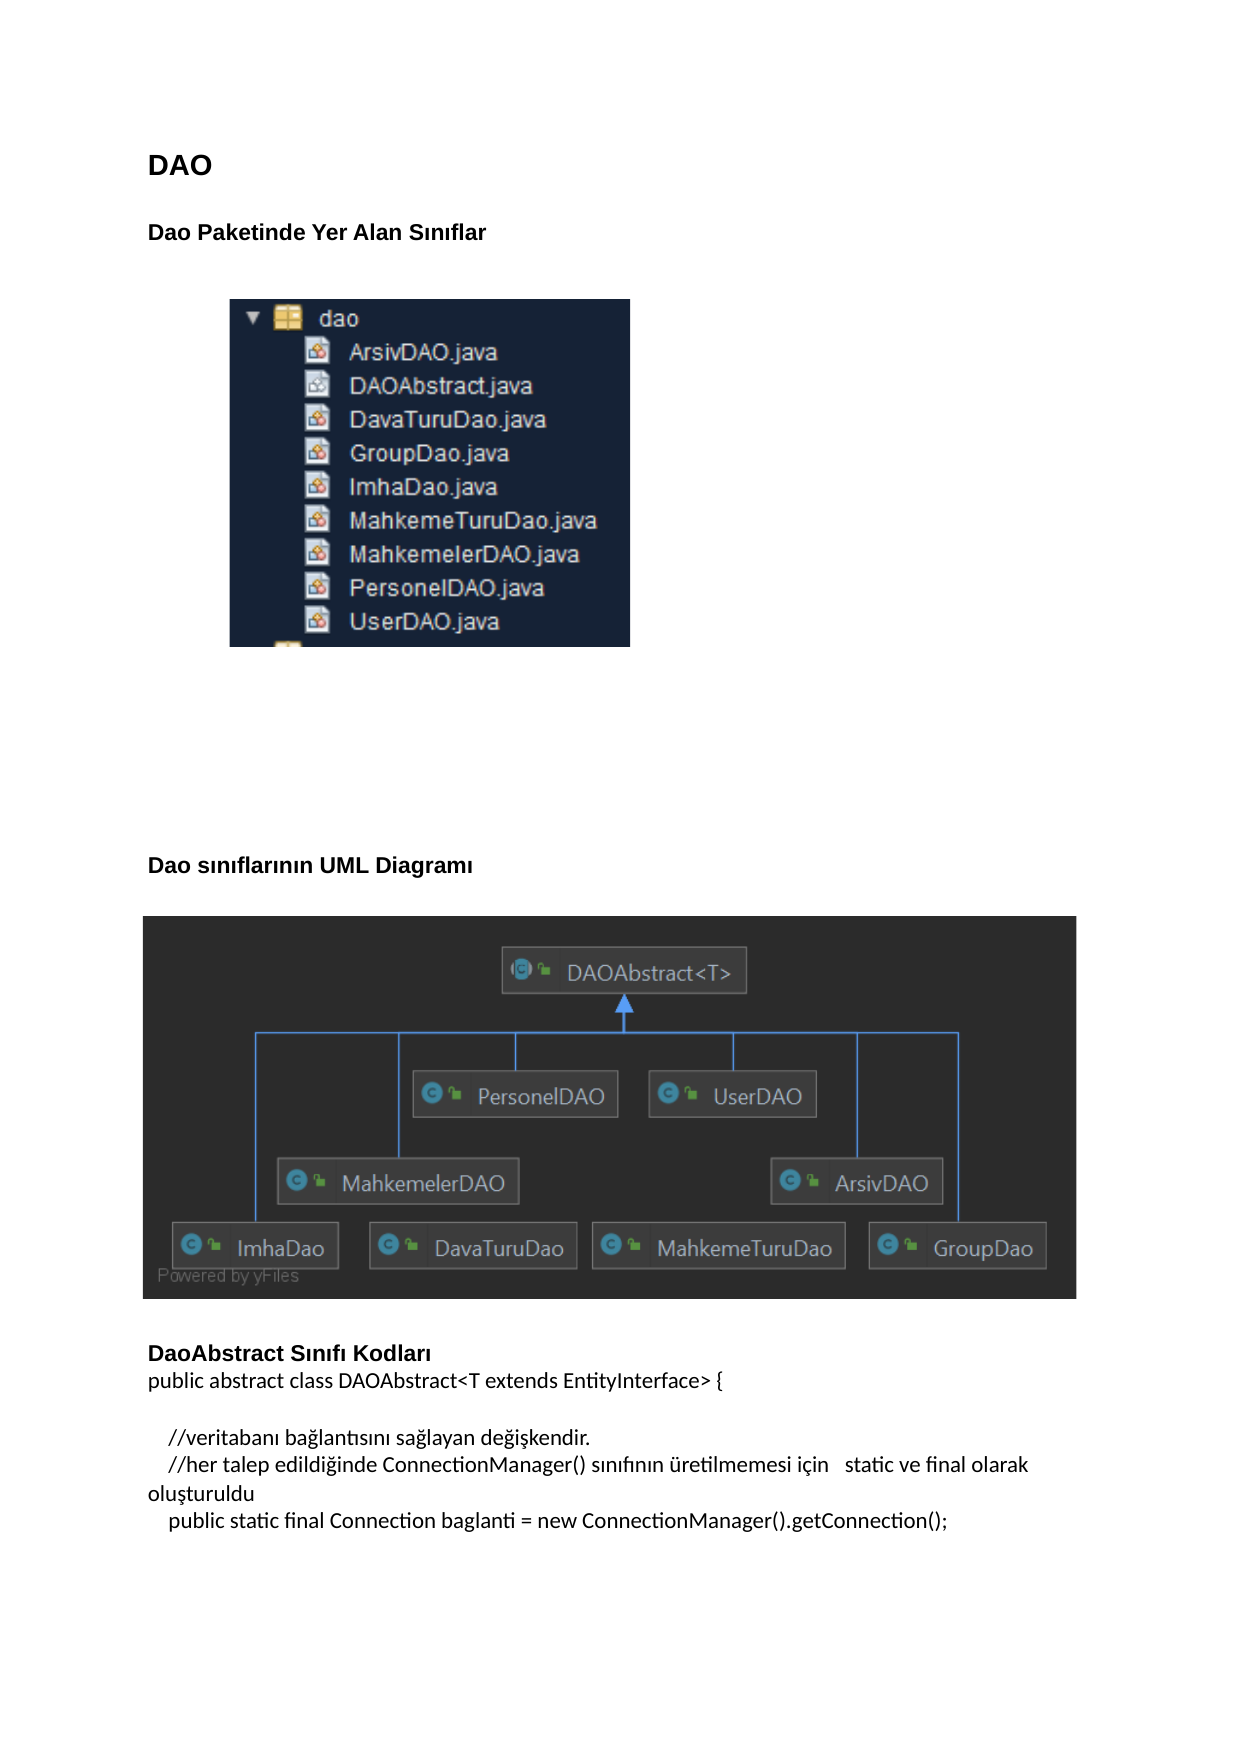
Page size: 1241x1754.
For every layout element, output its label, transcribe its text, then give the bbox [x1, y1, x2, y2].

text public abstract class DAOAbstract<T extends EntityInterface> { [148, 1367, 1093, 1394]
subtitle Dao sınıflarının UML Diagramı [148, 852, 1093, 879]
subtitle DAO [148, 148, 1093, 181]
text //her talep edildiğinde ConnectionManager() sınıfının üretilmemesi için static ve final olarak oluşturuldu [148, 1451, 1093, 1507]
text //veritabanı bağlantısını sağlayan değişkendir. [148, 1423, 1093, 1451]
subtitle DaoAbstract Sınıfı Kodları [148, 1340, 1093, 1367]
subtitle Dao Paketinde Yer Alan Sınıflar [148, 219, 1093, 246]
text public static final Connection baglanti = new ConnectionManager().getConnection(); [148, 1507, 1093, 1535]
